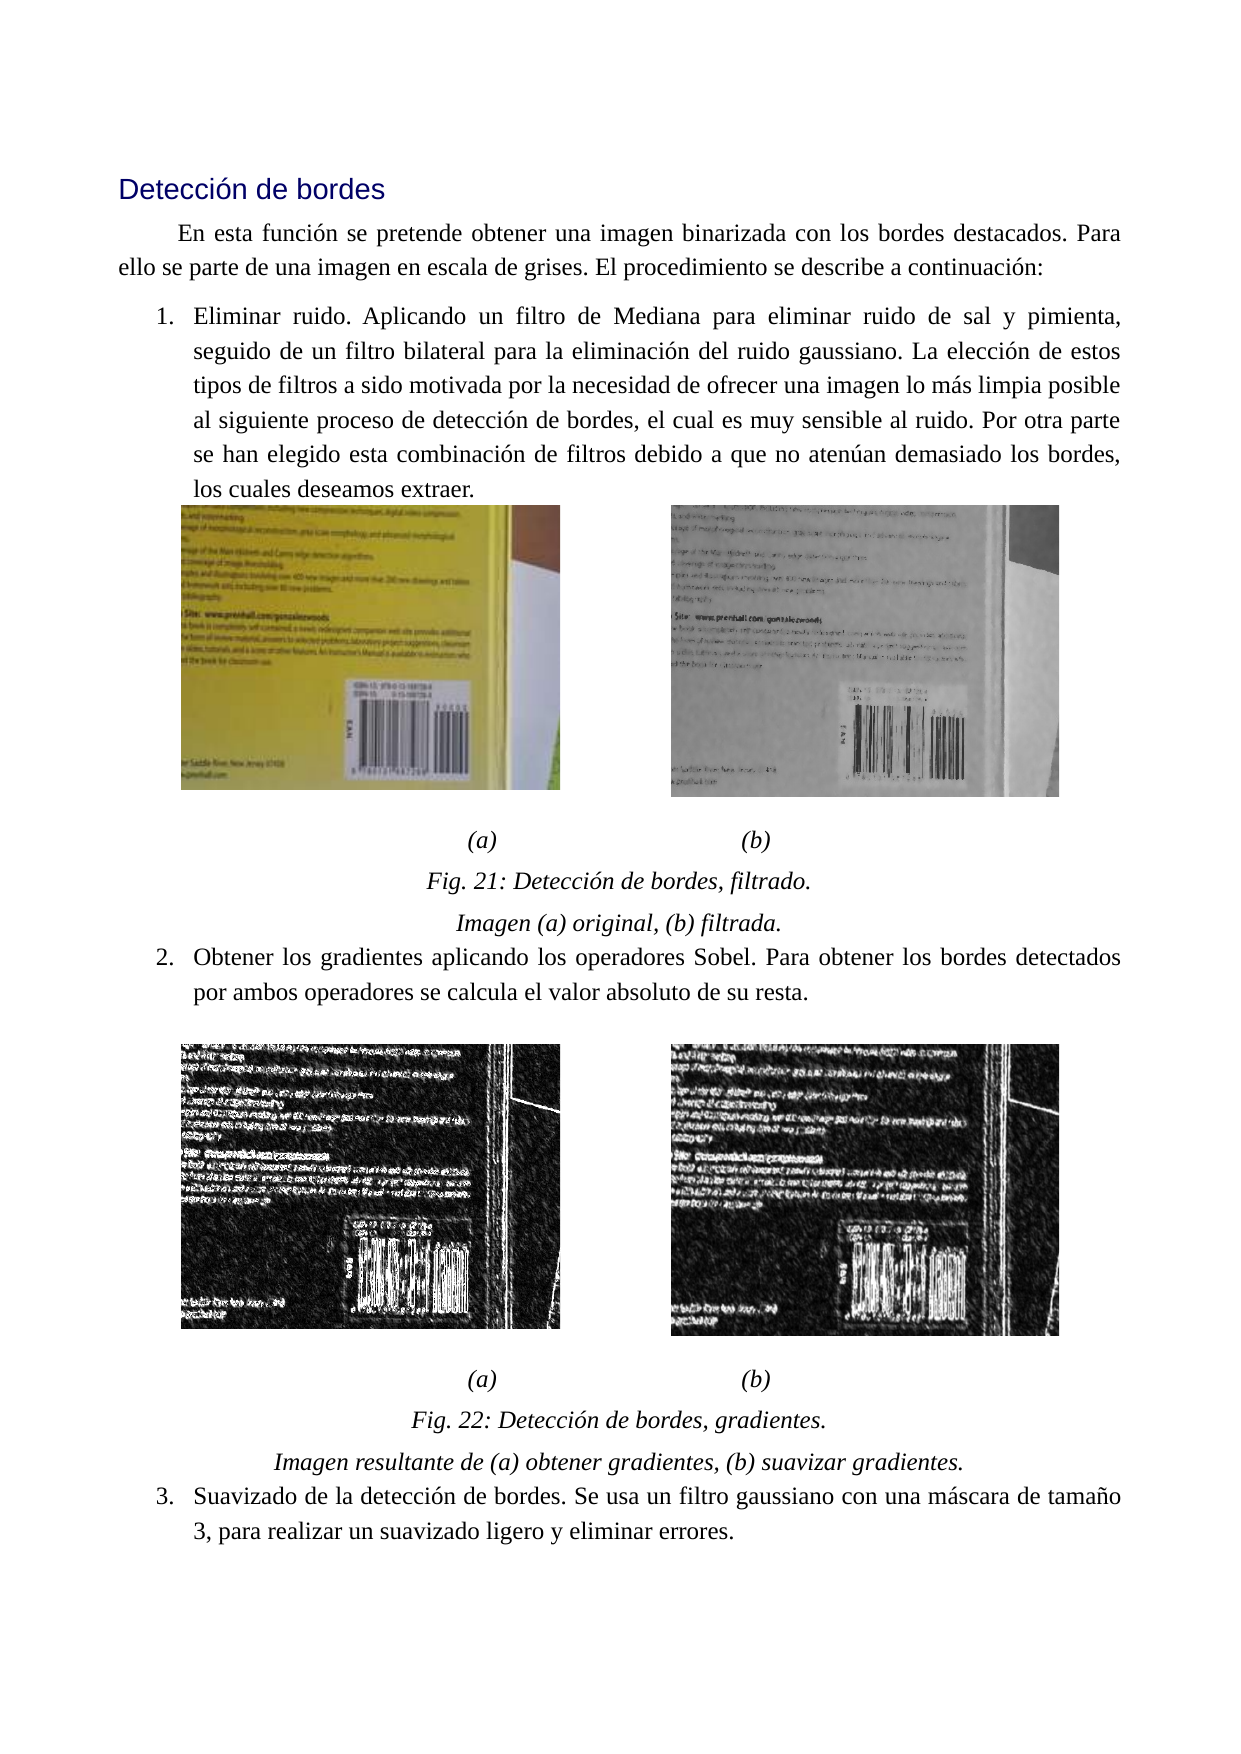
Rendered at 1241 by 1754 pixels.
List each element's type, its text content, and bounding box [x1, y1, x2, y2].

list Fig. 21: Detección de bordes, filtrado. [181, 866, 1059, 895]
list [181, 1434, 1059, 1447]
list (a) (b) [181, 518, 1059, 854]
list [181, 854, 1059, 866]
list Suavizado de la detección de bordes. Se usa un filtro gaussiano con una máscara de tamaño 3, para realizar un suavizado ligero y eliminar errores. [156, 1020, 1122, 1544]
picture [181, 1044, 561, 1329]
text En esta función se pretende obtener una imagen binarizada con los bordes destacados. Para ello se parte de una imagen en escala de grises. El procedimiento se describe a continuación: [118, 218, 1122, 281]
picture [671, 1044, 1060, 1336]
list Imagen (a) original, (b) filtrada. [181, 908, 1059, 936]
list [181, 1393, 1059, 1406]
picture [671, 505, 1060, 797]
list Obtener los gradientes aplicando los operadores Sobel. Para obtener los bordes detectados por ambos operadores se calcula el valor absoluto de su resta. [156, 517, 1122, 1005]
list (a) (b) [181, 1057, 1059, 1393]
list Eliminar ruido. Aplicando un filtro de Mediana para eliminar ruido de sal y pimienta, seguido de un filtro bilateral para la eliminación del ruido gaussiano. La elección de estos tipos de filtros a sido motivada por la necesidad de ofrecer una imagen lo más limpia posible al siguiente proceso de detección de bordes, el cual es muy sensible al ruido. Por otra parte se han elegido esta combinación de filtros debido a que no atenúan demasiado los bordes, los cuales deseamos extraer. [156, 301, 1122, 503]
list Fig. 22: Detección de bordes, gradientes. [181, 1406, 1059, 1434]
list [181, 895, 1059, 908]
picture [181, 505, 561, 790]
subtitle Detección de bordes [118, 172, 1122, 205]
list Imagen resultante de (a) obtener gradientes, (b) suavizar gradientes. [181, 1447, 1059, 1476]
